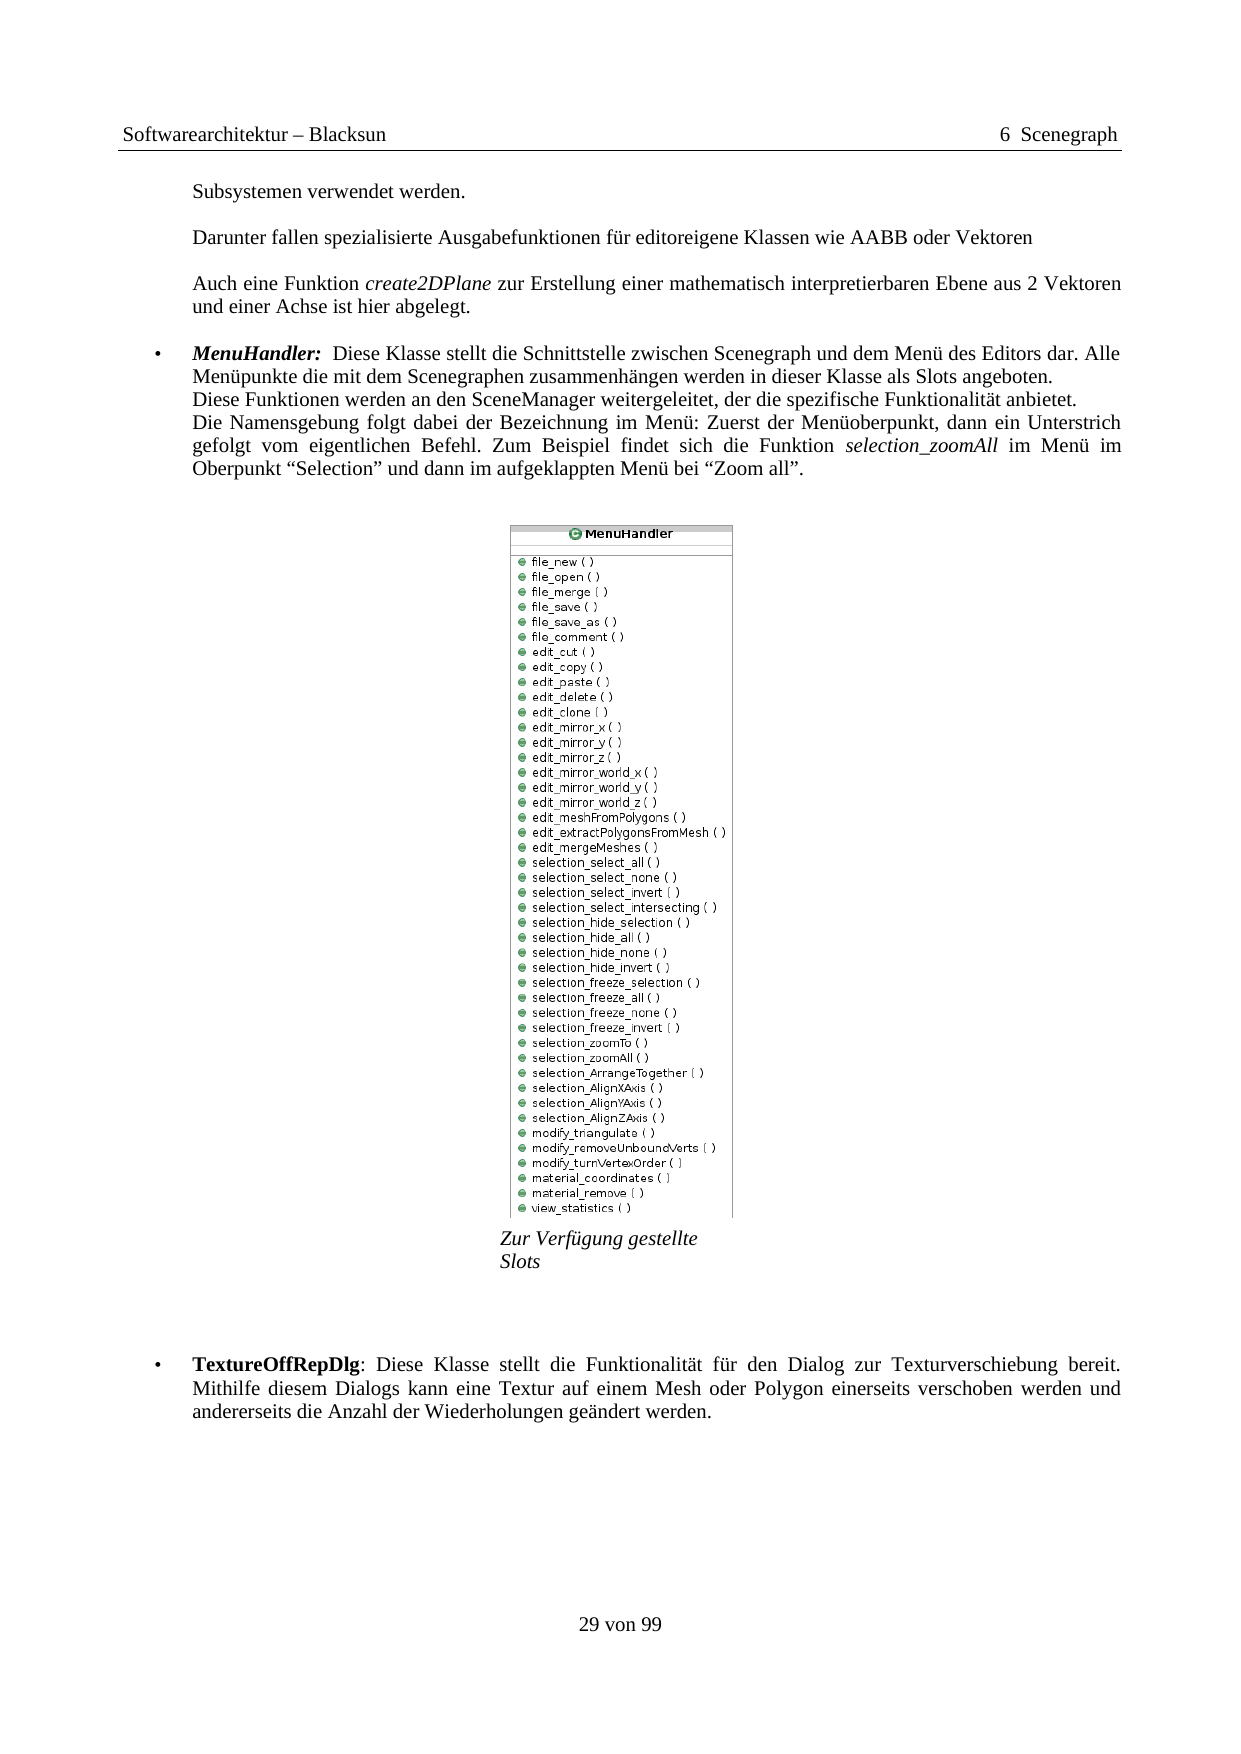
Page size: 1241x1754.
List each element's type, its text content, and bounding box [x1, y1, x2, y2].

list Diese Funktionen werden an den SceneManager weitergeleitet, der die spezifische Funktionalität anbietet. [154, 388, 1122, 411]
list MenuHandler: Diese Klasse stellt die Schnittstelle zwischen Scenegraph und dem Menü des Editors dar. Alle Menüpunkte die mit dem Scenegraphen zusammenhängen werden in dieser Klasse als Slots angeboten. [154, 341, 1122, 388]
list Auch eine Funktion create2DPlane zur Erstellung einer mathematisch interpretierbaren Ebene aus 2 Vektoren und einer Achse ist hier abgelegt. [154, 272, 1122, 318]
picture [500, 516, 740, 1227]
list Die Namensgebung folgt dabei der Bezeichnung im Menü: Zuerst der Menüoberpunkt, dann ein Unterstrich gefolgt vom eigentlichen Befehl. Zum Beispiel findet sich die Funktion selection_zoomAll im Menü im Oberpunkt “Selection” und dann im aufgeklappten Menü bei “Zoom all”. [154, 411, 1122, 480]
list Darunter fallen spezialisierte Ausgabefunktionen für editoreigene Klassen wie AABB oder Vektoren [154, 226, 1122, 249]
list TextureOffRepDlg: Diese Klasse stellt die Funktionalität für den Dialog zur Texturverschiebung bereit. Mithilfe diesem Dialogs kann eine Textur auf einem Mesh oder Polygon einerseits verschoben werden und andererseits die Anzahl der Wiederholungen geändert werden. [154, 1353, 1122, 1423]
list Subsystemen verwendet werden. [154, 179, 1122, 203]
text Zur Verfügung gestellte Slots [500, 1227, 740, 1273]
